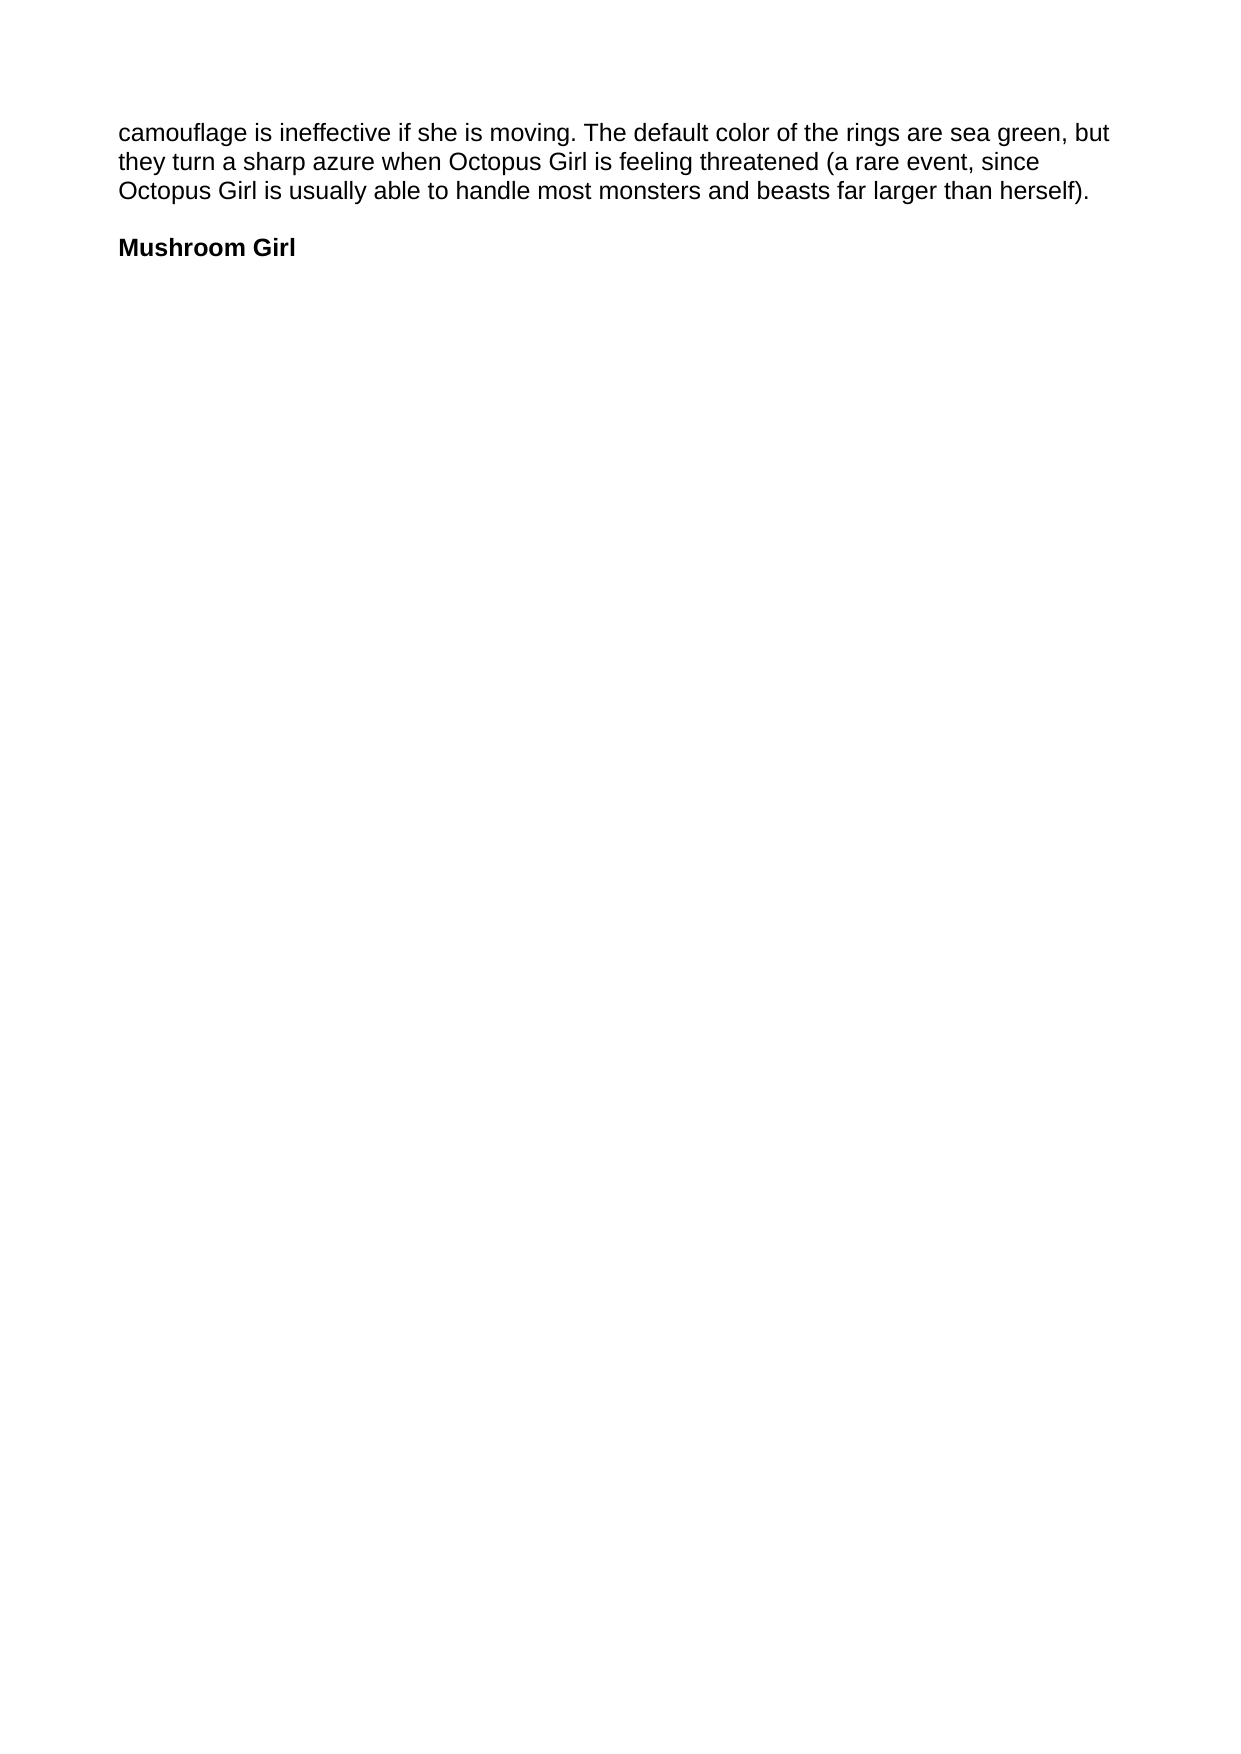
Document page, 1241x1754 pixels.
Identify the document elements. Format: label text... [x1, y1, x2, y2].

text Mushroom Girl [118, 233, 1122, 262]
text camouflage is ineffective if she is moving. The default color of the rings are sea green, but they turn a sharp azure when Octopus Girl is feeling threatened (a rare event, since Octopus Girl is usually able to handle most monsters and beasts far larger than herself). [118, 118, 1122, 204]
